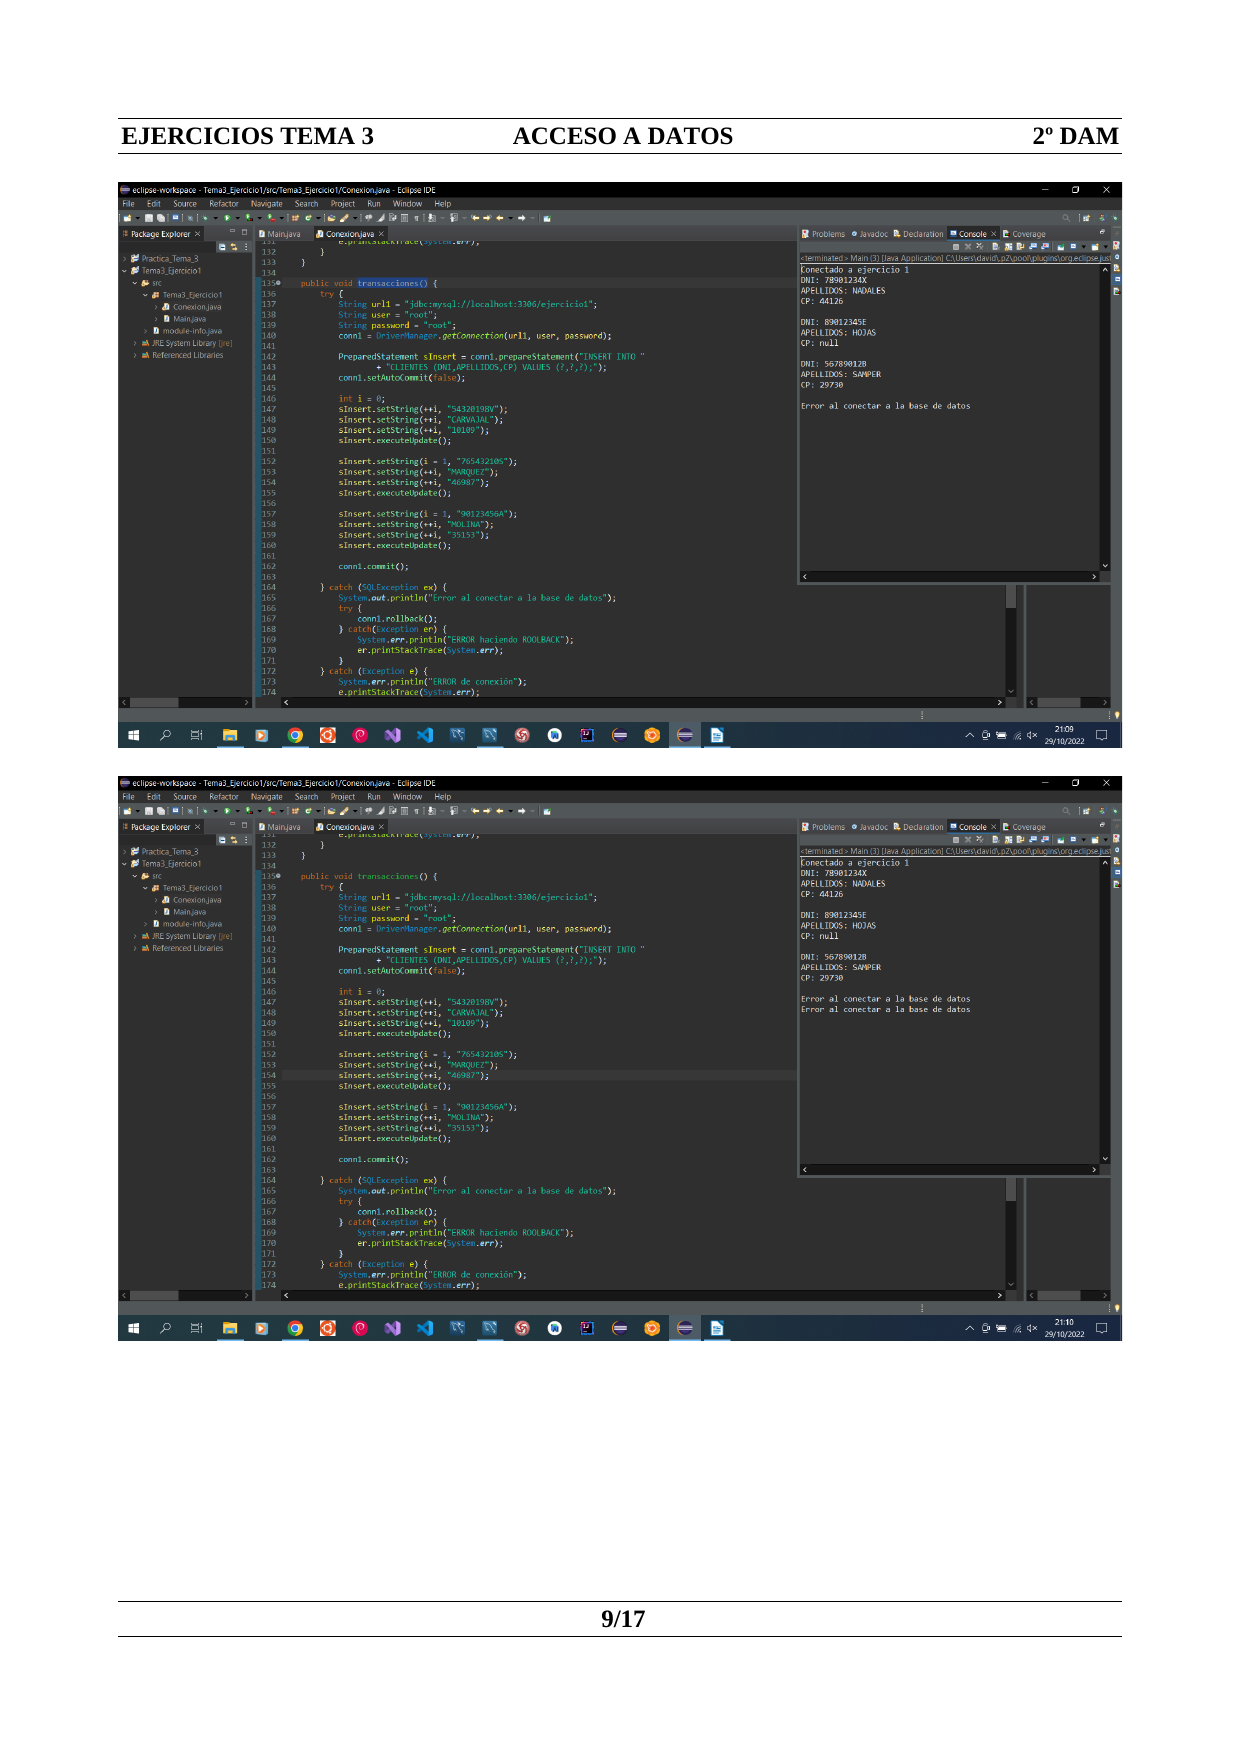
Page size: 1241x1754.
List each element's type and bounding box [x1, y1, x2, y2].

picture [118, 182, 1123, 748]
picture [118, 776, 1123, 1341]
